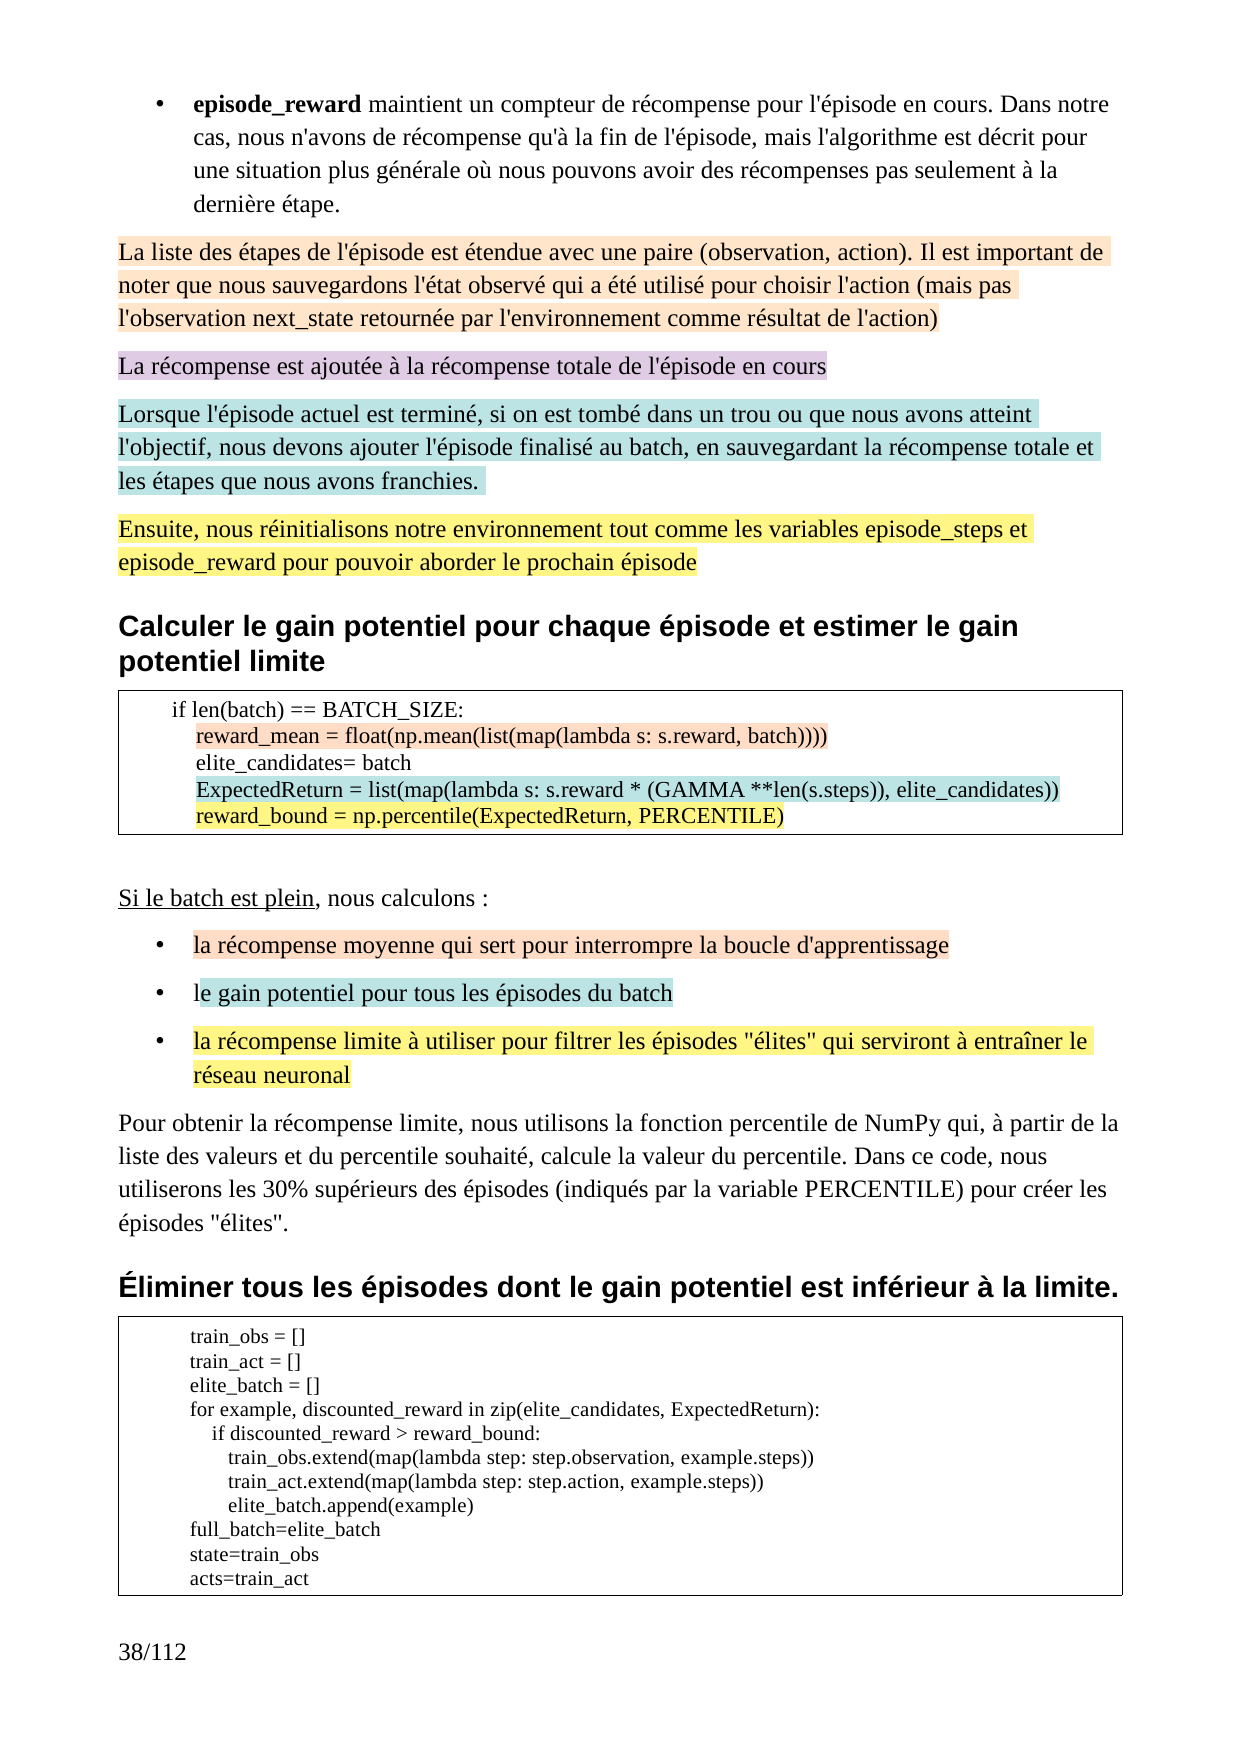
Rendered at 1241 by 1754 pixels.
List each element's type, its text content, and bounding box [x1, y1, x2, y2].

text Ensuite, nous réinitialisons notre environnement tout comme les variables episode_steps et episode_reward pour pouvoir aborder le prochain épisode [118, 513, 1122, 576]
text Pour obtenir la récompense limite, nous utilisons la fonction percentile de NumPy qui, à partir de la liste des valeurs et du percentile souhaité, calcule la valeur du percentile. Dans ce code, nous utiliserons les 30% supérieurs des épisodes (indiqués par la variable PERCENTILE) pour créer les épisodes "élites". [118, 1107, 1122, 1236]
list episode_reward maintient un compteur de récompense pour l'épisode en cours. Dans notre cas, nous n'avons de récompense qu'à la fin de l'épisode, mais l'algorithme est décrit pour une situation plus générale où nous pouvons avoir des récompenses pas seulement à la dernière étape. [156, 88, 1122, 218]
list la récompense limite à utiliser pour filtrer les épisodes "élites" qui serviront à entraîner le réseau neuronal [156, 1026, 1122, 1088]
text Lorsque l'épisode actuel est terminé, si on est tombé dans un trou ou que nous avons atteint l'objectif, nous devons ajouter l'épisode finalisé au batch, en sauvegardant la récompense totale et les étapes que nous avons franchies. [118, 399, 1122, 495]
table_header train_obs = [] train_act = [] elite_batch = [] for example, discounted_reward in zip(elite_candidates, ExpectedReturn): if discounted_reward > reward_bound: train_obs.extend(map(lambda step: step.observation, example.steps)) train_act.extend(map(lambda step: step.action, example.steps)) elite_batch.append(example) full_batch=elite_batch state=train_obs acts=train_act [119, 1317, 1122, 1595]
list la récompense moyenne qui sert pour interrompre la boucle d'apprentissage [156, 930, 1122, 959]
list le gain potentiel pour tous les épisodes du batch [156, 978, 1122, 1007]
subtitle Calculer le gain potentiel pour chaque épisode et estimer le gain potentiel limite [118, 609, 1122, 677]
text La liste des étapes de l'épisode est étendue avec une paire (observation, action). Il est important de noter que nous sauvegardons l'état observé qui a été utilisé pour choisir l'action (mais pas l'observation next_state retournée par l'environnement comme résultat de l'action) [118, 236, 1122, 332]
text La récompense est ajoutée à la récompense totale de l'épisode en cours [118, 351, 1122, 380]
subtitle Éliminer tous les épisodes dont le gain potentiel est inférieur à la limite. [118, 1270, 1122, 1304]
table_header if len(batch) == BATCH_SIZE: reward_mean = float(np.mean(list(map(lambda s: s.reward, batch)))) elite_candidates= batch ExpectedReturn = list(map(lambda s: s.reward * (GAMMA **len(s.steps)), elite_candidates)) reward_bound = np.percentile(ExpectedReturn, PERCENTILE) [119, 691, 1122, 834]
text Si le batch est plein, nous calculons : [118, 882, 1122, 911]
